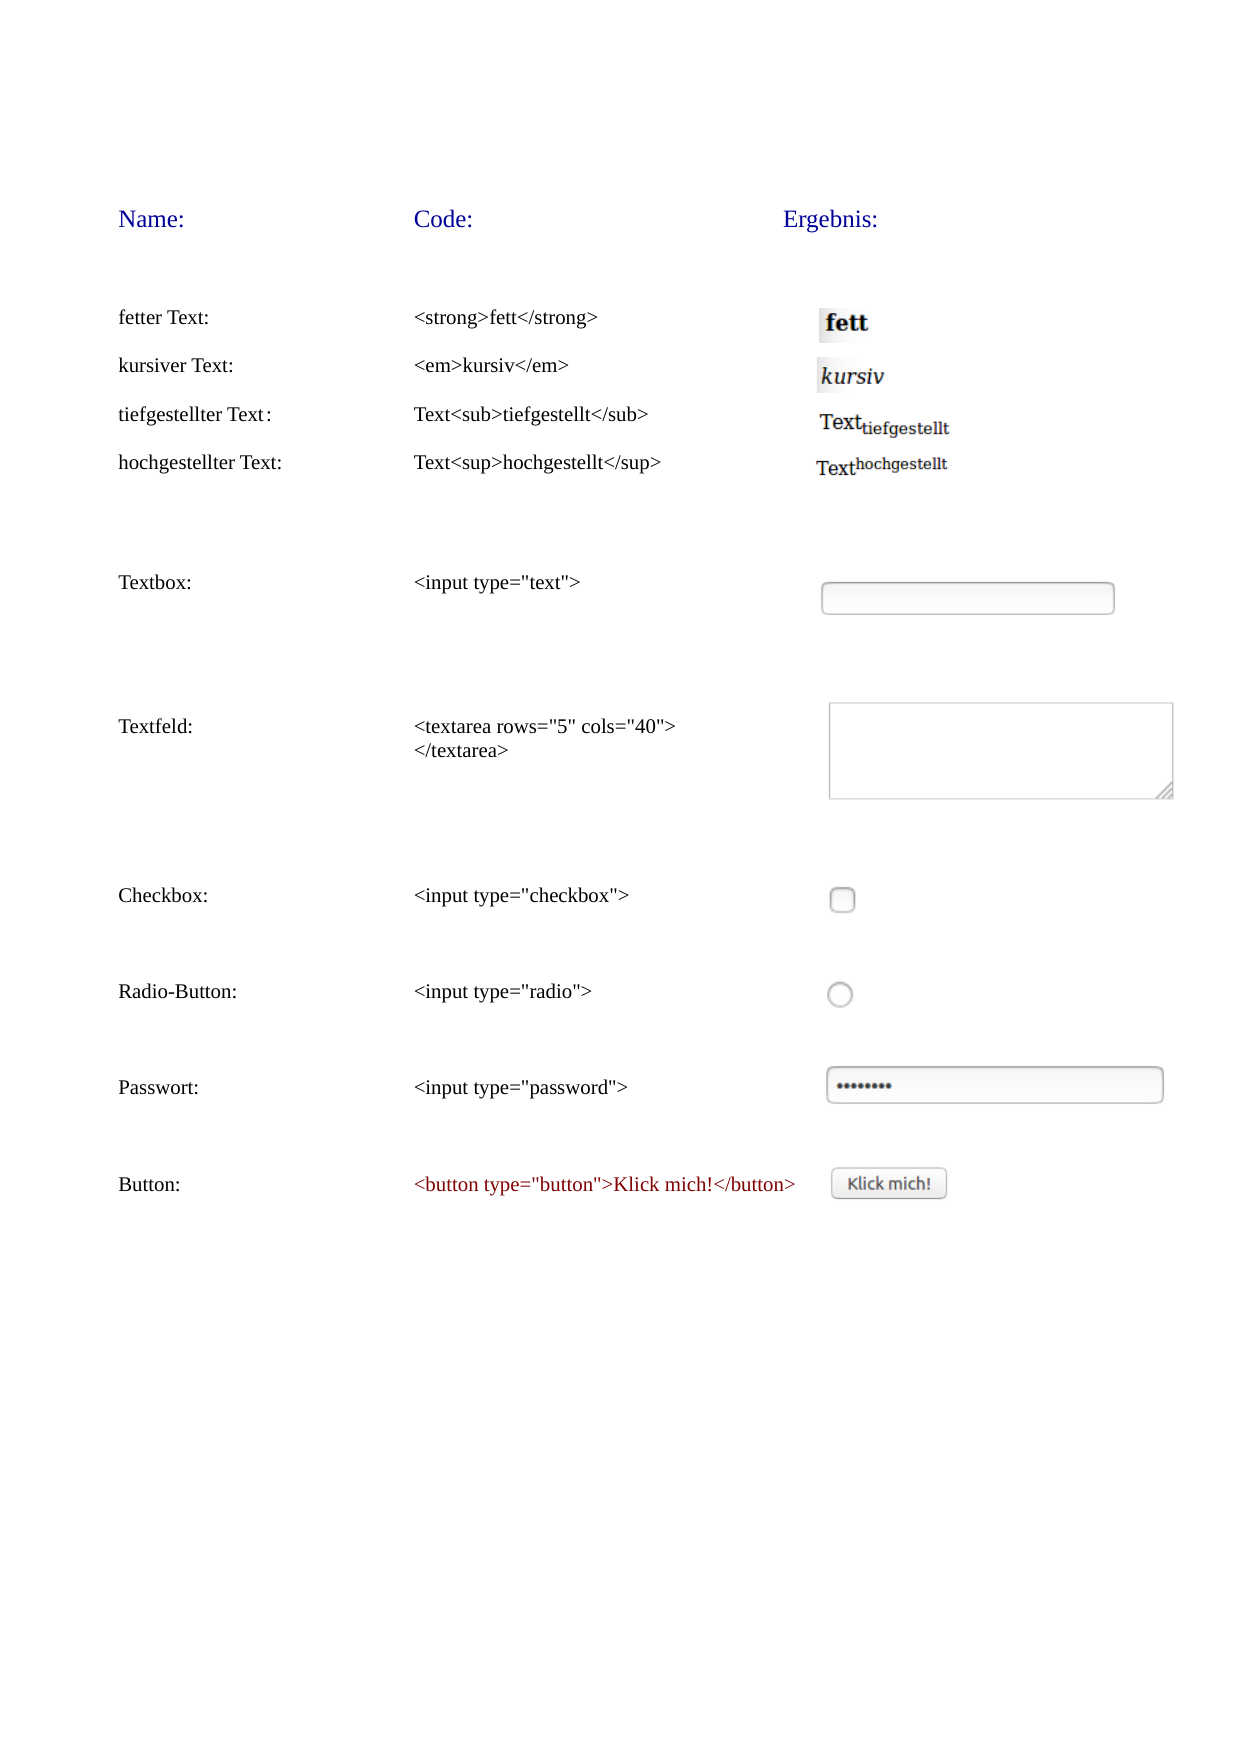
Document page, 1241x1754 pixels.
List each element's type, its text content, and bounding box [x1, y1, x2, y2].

picture [822, 1157, 961, 1212]
text Radio-Button: <input type="radio"> [118, 979, 818, 1003]
text hochgestellter Text: Text<sup>hochgestellt</sup> [118, 450, 1122, 474]
picture [818, 972, 866, 1019]
picture [819, 874, 873, 926]
picture [822, 693, 1184, 809]
text tiefgestellter Text : Text<sub>tiefgestellt</sub> [118, 402, 1122, 426]
text Name: Code: Ergebnis: [118, 204, 1122, 233]
text [873, 883, 1122, 907]
picture [821, 1058, 1178, 1111]
text Textfeld: <textarea rows="5" cols="40"> [118, 714, 822, 738]
picture [816, 357, 893, 393]
picture [813, 454, 954, 481]
picture [813, 576, 1127, 626]
picture [819, 308, 876, 343]
text kursiver Text: <em>kursiv</em> [118, 353, 1122, 377]
text fetter Text: <strong>fett</strong> [118, 305, 1122, 329]
text Textbox: <input type="text"> [118, 570, 1122, 594]
text </textarea> [118, 738, 822, 762]
text Passwort: <input type="password"> Button: <button type="button">Klick mich!</button> [118, 1075, 1122, 1196]
text Checkbox: <input type="checkbox"> [118, 883, 819, 907]
text [866, 979, 1122, 1003]
picture [815, 408, 954, 448]
